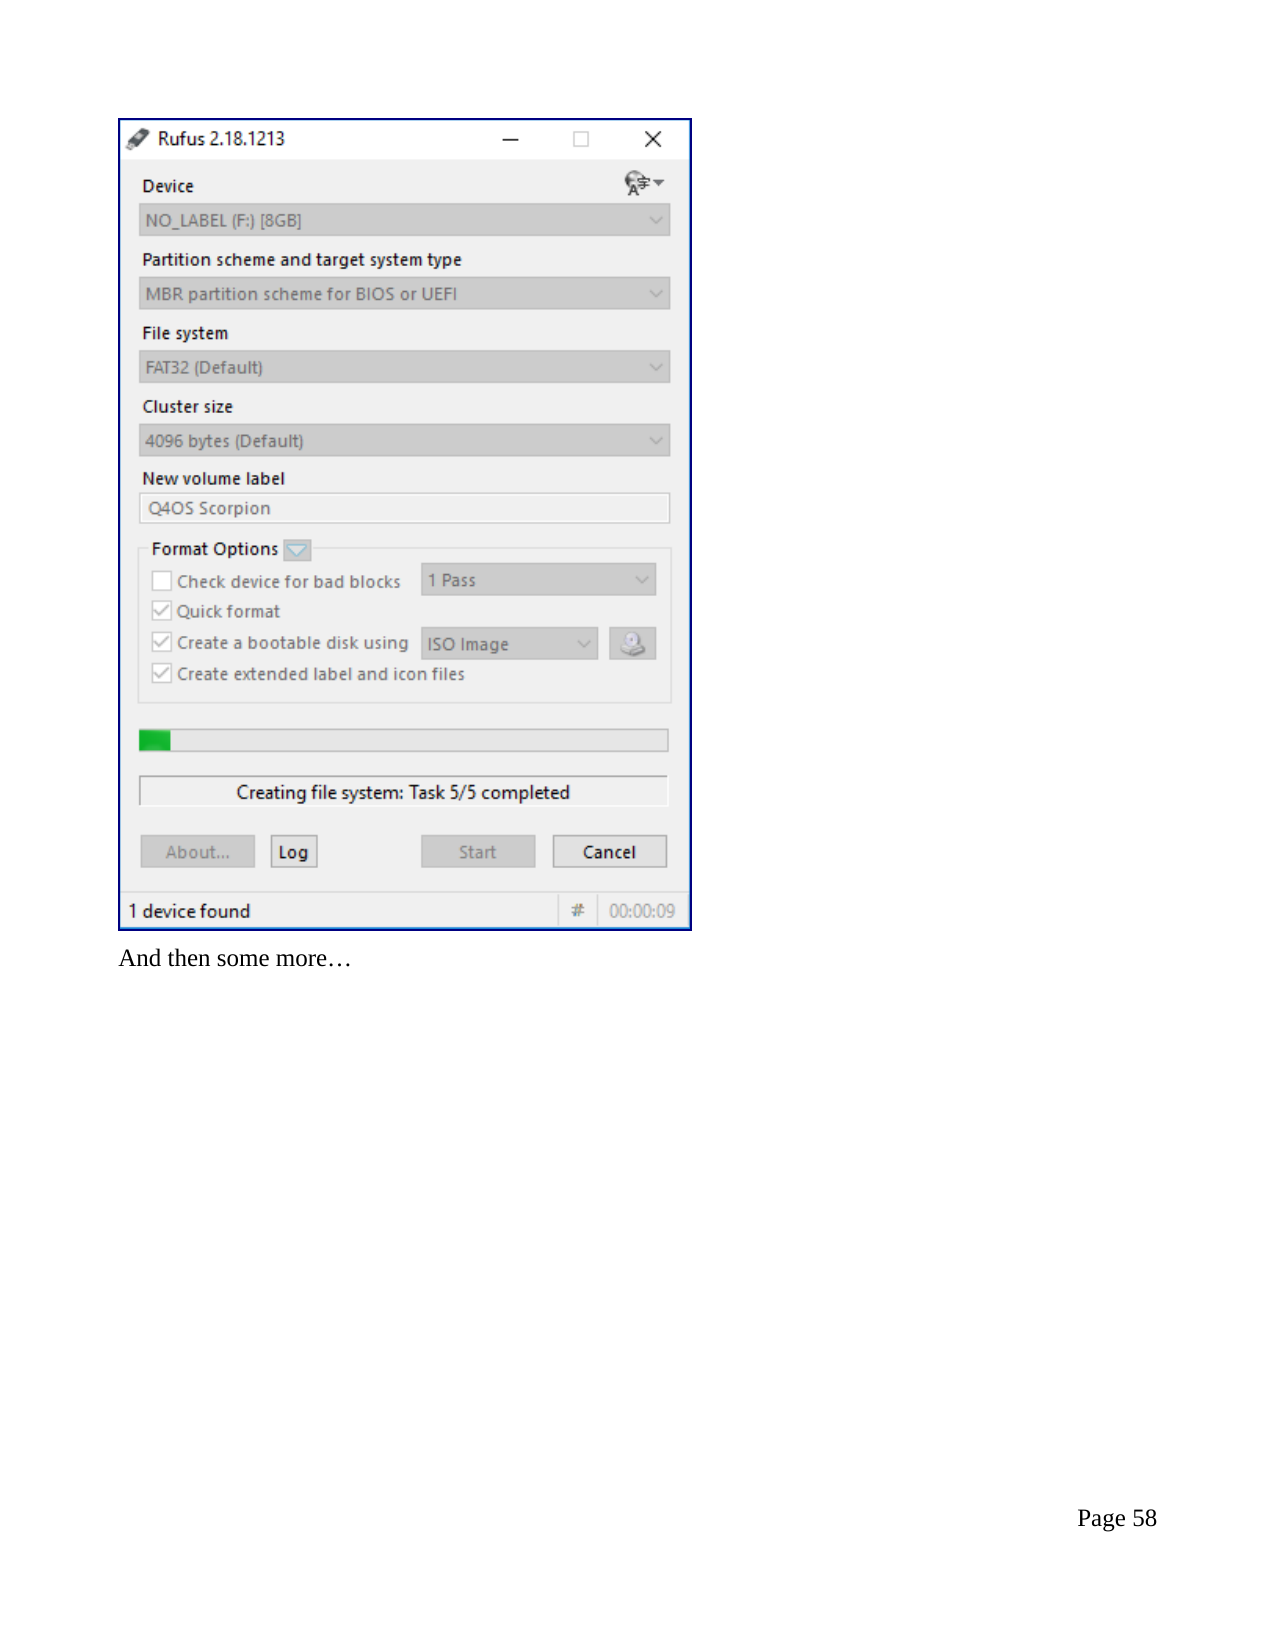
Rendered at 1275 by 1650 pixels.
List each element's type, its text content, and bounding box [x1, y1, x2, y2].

picture [120, 120, 690, 929]
text And then some more… [118, 943, 1157, 972]
